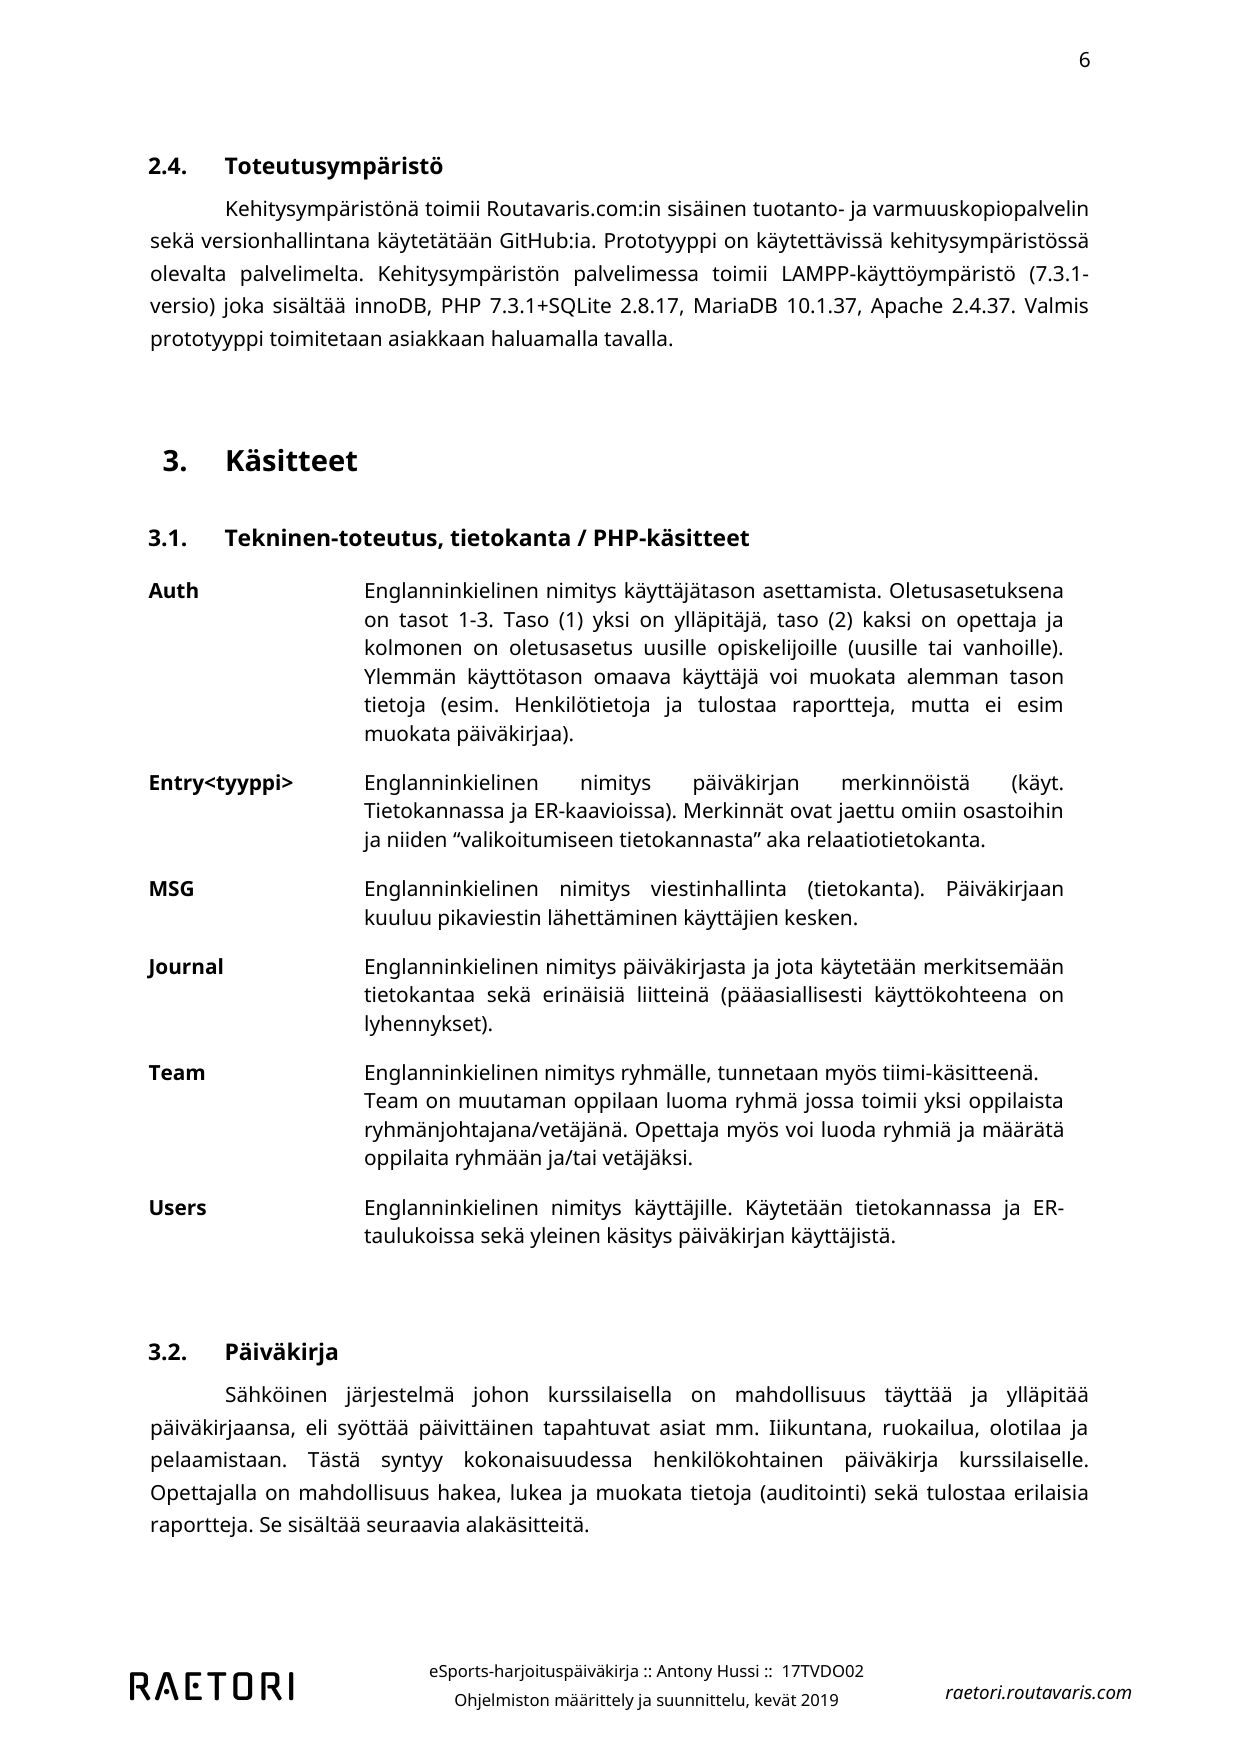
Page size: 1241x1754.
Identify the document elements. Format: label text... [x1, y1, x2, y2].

table_cell Englanninkielinen nimitys päiväkirjasta ja jota käytetään merkitsemään tietokantaa sekä erinäisiä liitteinä (pääasiallisesti käyttökohteena on lyhennykset). [354, 941, 1075, 1048]
table_cell Englanninkielinen nimitys ryhmälle, tunnetaan myös tiimi-käsitteenä. Team on muutaman oppilaan luoma ryhmä jossa toimii yksi oppilaista ryhmänjohtajana/vetäjänä. Opettaja myös voi luoda ryhmiä ja määrätä oppilaita ryhmään ja/tai vetäjäksi. [354, 1048, 1075, 1182]
table_cell Users [138, 1182, 353, 1260]
table_cell Team [138, 1048, 353, 1182]
table_cell Englanninkielinen nimitys viestinhallinta (tietokanta). Päiväkirjaan kuuluu pikaviestin lähettäminen käyttäjien kesken. [354, 864, 1075, 941]
table_cell Englanninkielinen nimitys päiväkirjan merkinnöistä (käyt. Tietokannassa ja ER-kaavioissa). Merkinnät ovat jaettu omiin osastoihin ja niiden “valikoitumiseen tietokannasta” aka relaatiotietokanta. [354, 758, 1075, 864]
text Kehitysympäristönä toimii Routavaris.com:in sisäinen tuotanto- ja varmuuskopiopalvelin sekä versionhallintana käytetätään GitHub:ia. Prototyyppi on käytettävissä kehitysympäristössä olevalta palvelimelta. Kehitysympäristön palvelimessa toimii LAMPP-käyttöympäristö (7.3.1-versio) joka sisältää innoDB, PHP 7.3.1+SQLite 2.8.17, MariaDB 10.1.37, Apache 2.4.37. Valmis prototyyppi toimitetaan asiakkaan haluamalla tavalla. [150, 194, 1090, 353]
table_header Auth [138, 566, 353, 758]
subtitle Käsitteet [187, 440, 1090, 480]
table_cell Journal [138, 941, 353, 1048]
subtitle Päiväkirja [187, 1336, 1090, 1367]
table_header Englanninkielinen nimitys käyttäjätason asettamista. Oletusasetuksena on tasot 1-3. Taso (1) yksi on ylläpitäjä, taso (2) kaksi on opettaja ja kolmonen on oletusasetus uusille opiskelijoille (uusille tai vanhoille). Ylemmän käyttötason omaava käyttäjä voi muokata alemman tason tietoja (esim. Henkilötietoja ja tulostaa raportteja, mutta ei esim muokata päiväkirjaa). [354, 566, 1075, 758]
table_cell Entry<tyyppi> [138, 758, 353, 864]
subtitle Tekninen-toteutus, tietokanta / PHP-käsitteet [187, 522, 1090, 554]
subtitle Toteutusympäristö [187, 150, 1090, 181]
text Sähköinen järjestelmä johon kurssilaisella on mahdollisuus täyttää ja ylläpitää päiväkirjaansa, eli syöttää päivittäinen tapahtuvat asiat mm. Iiikuntana, ruokailua, olotilaa ja pelaamistaan. Tästä syntyy kokonaisuudessa henkilökohtainen päiväkirja kurssilaiselle. Opettajalla on mahdollisuus hakea, lukea ja muokata tietoja (auditointi) sekä tulostaa erilaisia raportteja. Se sisältää seuraavia alakäsitteitä. [150, 1380, 1090, 1539]
table_cell MSG [138, 864, 353, 941]
picture [121, 1665, 303, 1707]
table_cell Englanninkielinen nimitys käyttäjille. Käytetään tietokannassa ja ER-taulukoissa sekä yleinen käsitys päiväkirjan käyttäjistä. [354, 1182, 1075, 1260]
